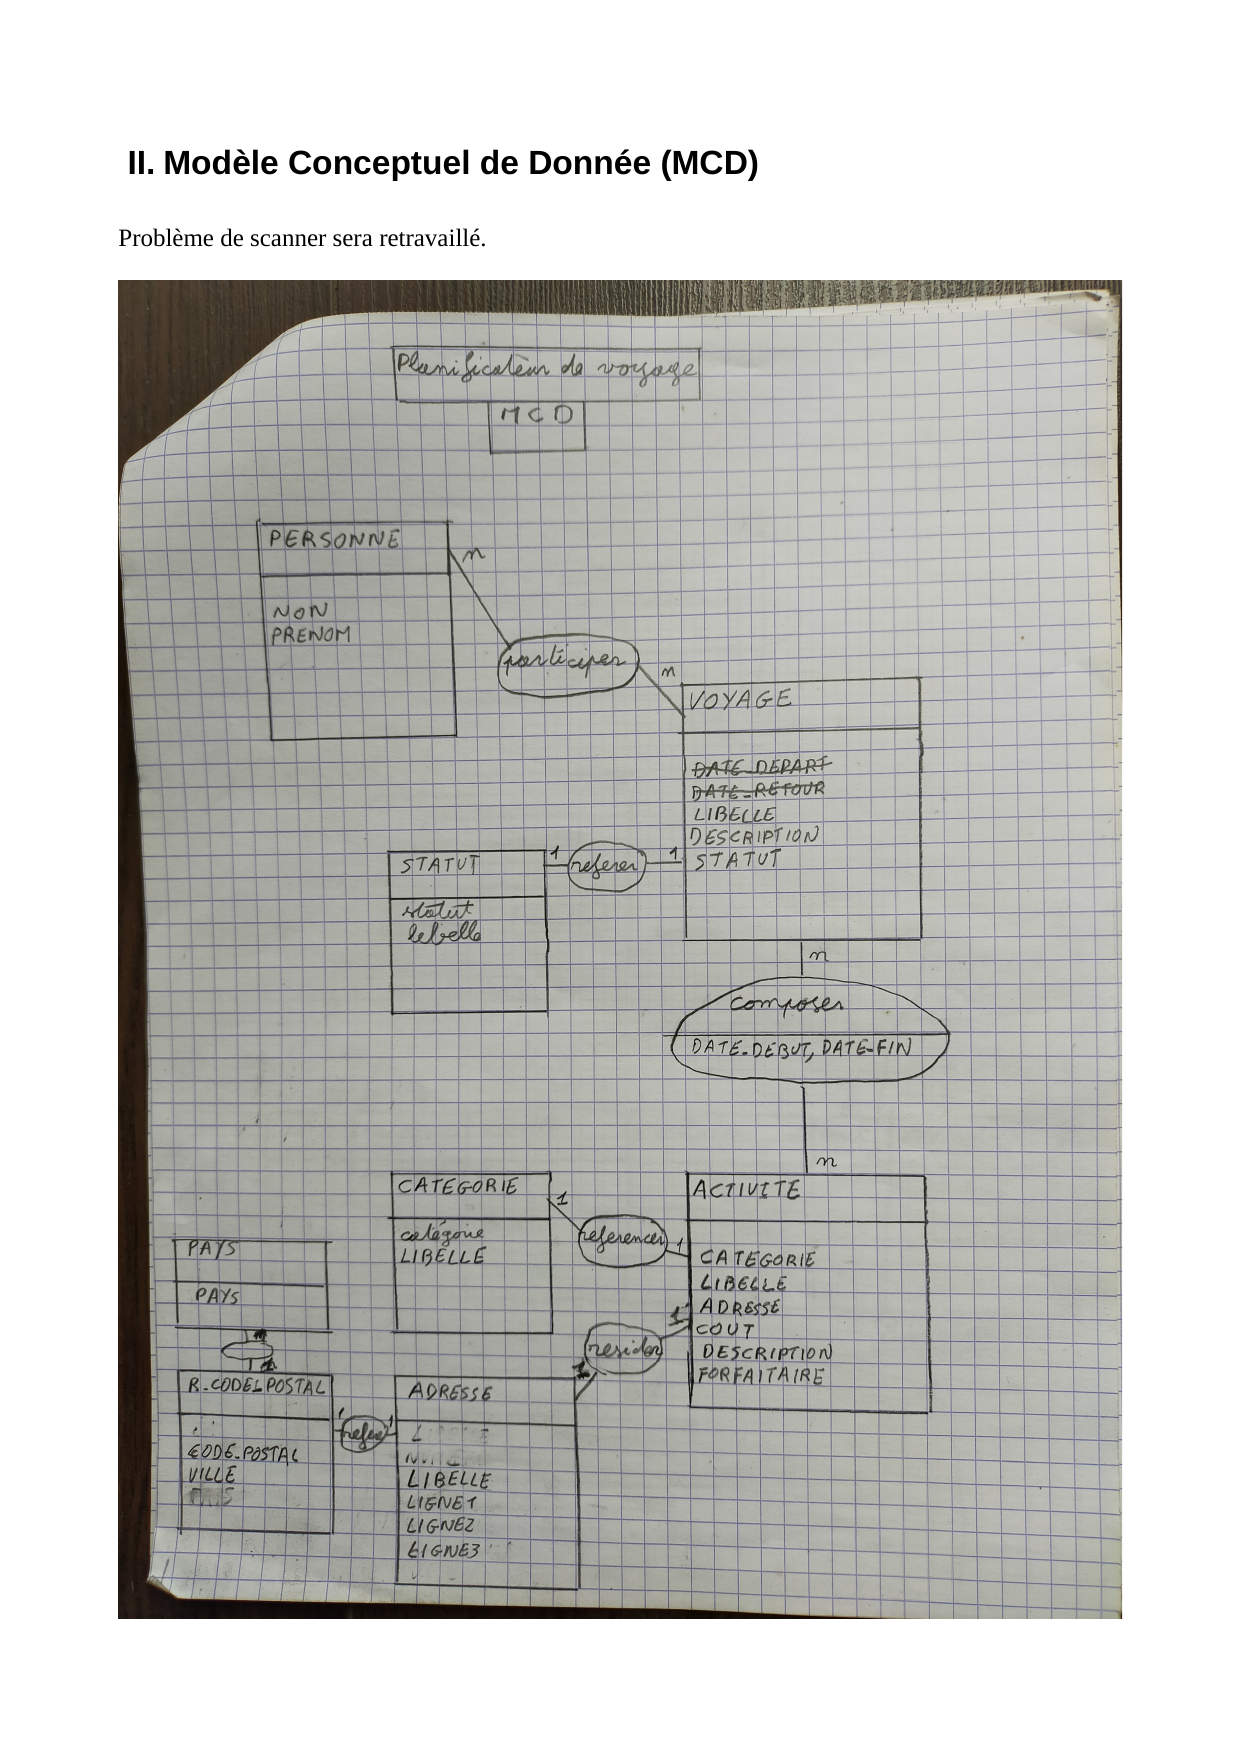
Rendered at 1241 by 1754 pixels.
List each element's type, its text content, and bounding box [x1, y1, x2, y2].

text Problème de scanner sera retravaillé. [118, 223, 1122, 252]
subtitle Modèle Conceptuel de Donnée (MCD) [118, 143, 1122, 182]
picture [118, 280, 1123, 1619]
